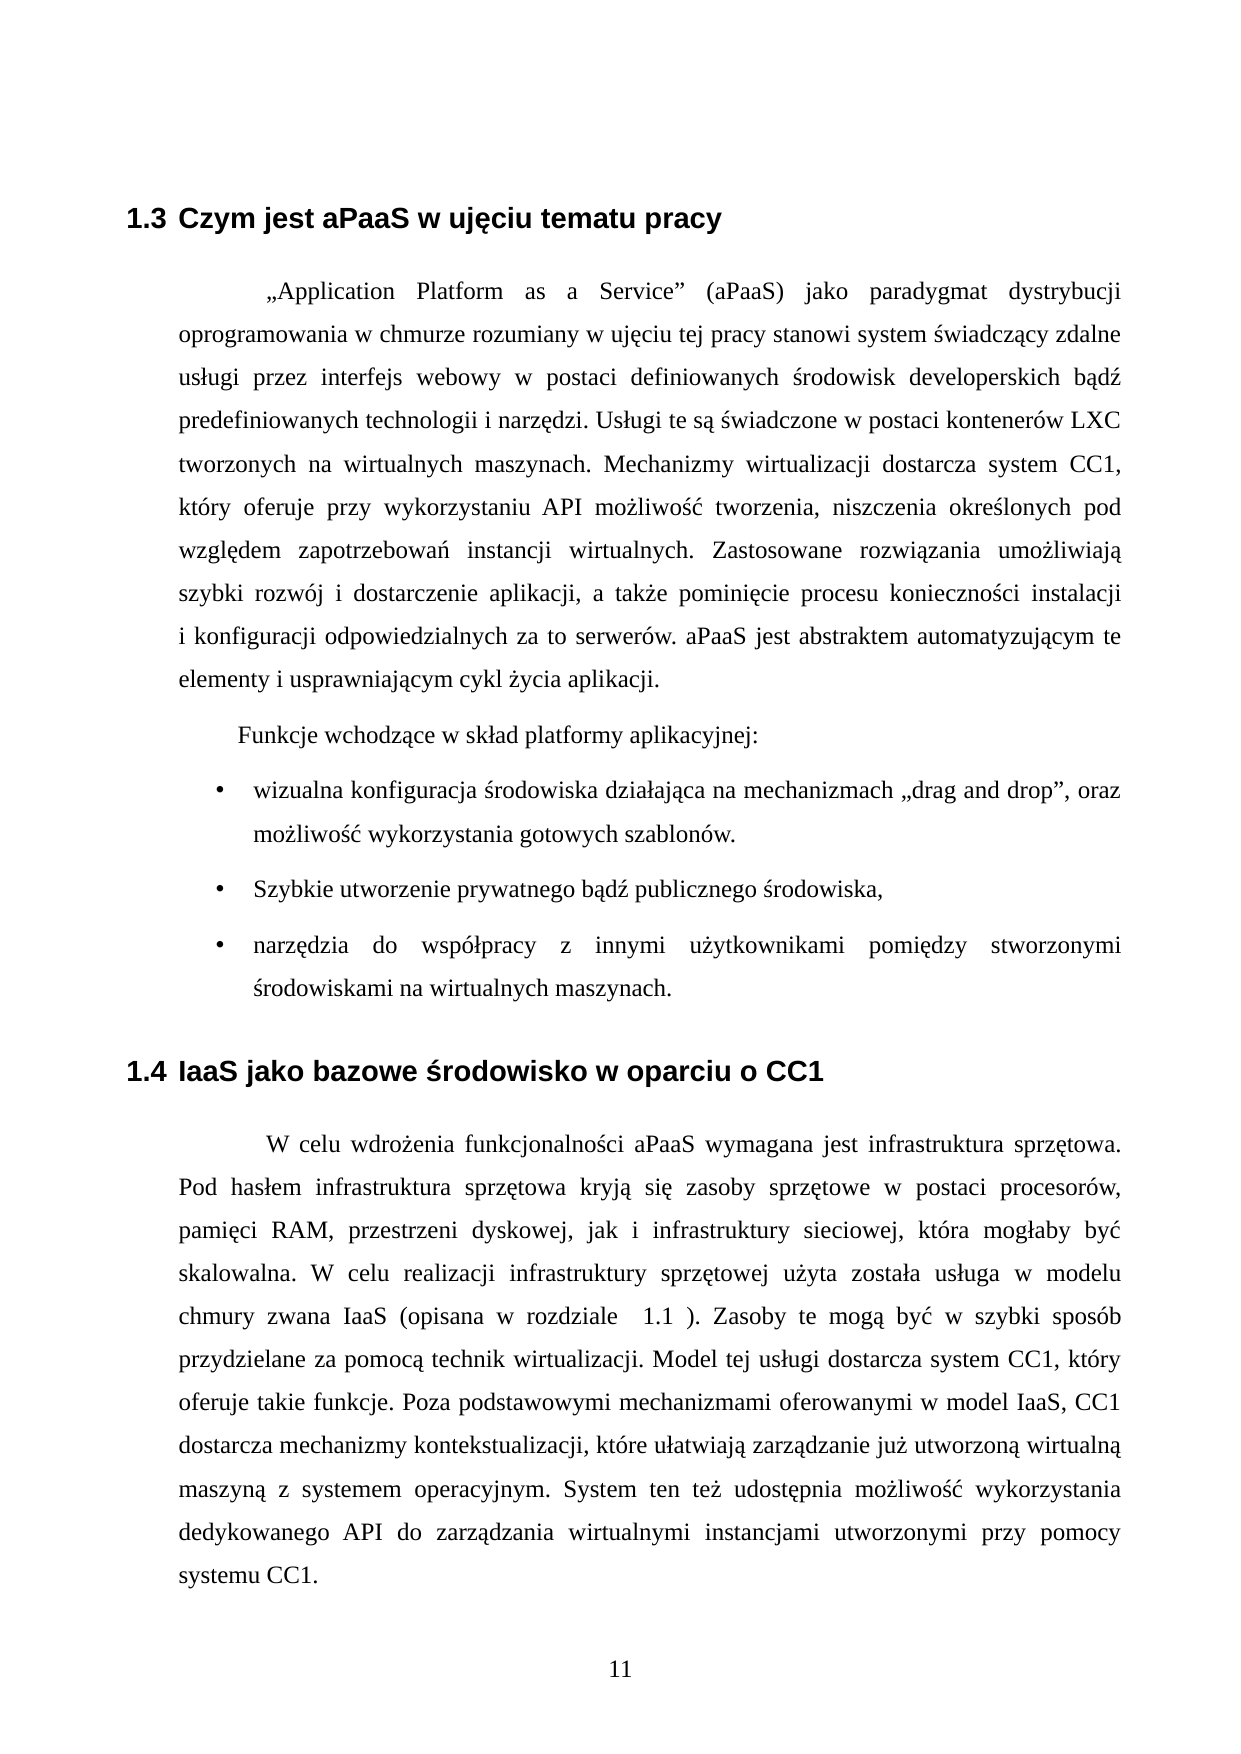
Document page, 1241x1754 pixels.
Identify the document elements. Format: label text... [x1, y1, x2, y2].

subtitle IaaS jako bazowe środowisko w oparciu o CC1 [118, 1053, 1122, 1087]
list narzędzia do współpracy z innymi użytkownikami pomiędzy stworzonymi środowiskami na wirtualnych maszynach. [216, 930, 1122, 1002]
text W celu wdrożenia funkcjonalności aPaaS wymagana jest infrastruktura sprzętowa. Pod hasłem infrastruktura sprzętowa kryją się zasoby sprzętowe w postaci procesorów, pamięci RAM, przestrzeni dyskowej, jak i infrastruktury sieciowej, która mogłaby być skalowalna. W celu realizacji infrastruktury sprzętowej użyta została usługa w modelu chmury zwana IaaS (opisana w rozdziale 1.1). Zasoby te mogą być w szybki sposób przydzielane za pomocą technik wirtualizacji. Model tej usługi dostarcza system CC1, który oferuje takie funkcje. Poza podstawowymi mechanizmami oferowanymi w model IaaS, CC1 dostarcza mechanizmy kontekstualizacji, które ułatwiają zarządzanie już utworzoną wirtualną maszyną z systemem operacyjnym. System ten też udostępnia możliwość wykorzystania dedykowanego API do zarządzania wirtualnymi instancjami utworzonymi przy pomocy systemu CC1. [178, 1129, 1122, 1589]
text Funkcje wchodzące w skład platformy aplikacyjnej: [178, 720, 1122, 749]
list wizualna konfiguracja środowiska działająca na mechanizmach „drag and drop”, oraz możliwość wykorzystania gotowych szablonów. [216, 776, 1122, 847]
subtitle Czym jest aPaaS w ujęciu tematu pracy [118, 201, 1122, 235]
text „Application Platform as a Service” (aPaaS) jako paradygmat dystrybucji oprogramowania w chmurze rozumiany w ujęciu tej pracy stanowi system świadczący zdalne usługi przez interfejs webowy w postaci definiowanych środowisk developerskich bądź predefiniowanych technologii i narzędzi. Usługi te są świadczone w postaci kontenerów LXC tworzonych na wirtualnych maszynach. Mechanizmy wirtualizacji dostarcza system CC1, który oferuje przy wykorzystaniu API możliwość tworzenia, niszczenia określonych pod względem zapotrzebowań instancji wirtualnych. Zastosowane rozwiązania umożliwiają szybki rozwój i dostarczenie aplikacji, a także pominięcie procesu konieczności instalacji i konfiguracji odpowiedzialnych za to serwerów. aPaaS jest abstraktem automatyzującym te elementy i usprawniającym cykl życia aplikacji. [178, 276, 1122, 693]
list Szybkie utworzenie prywatnego bądź publicznego środowiska, [216, 874, 1122, 903]
